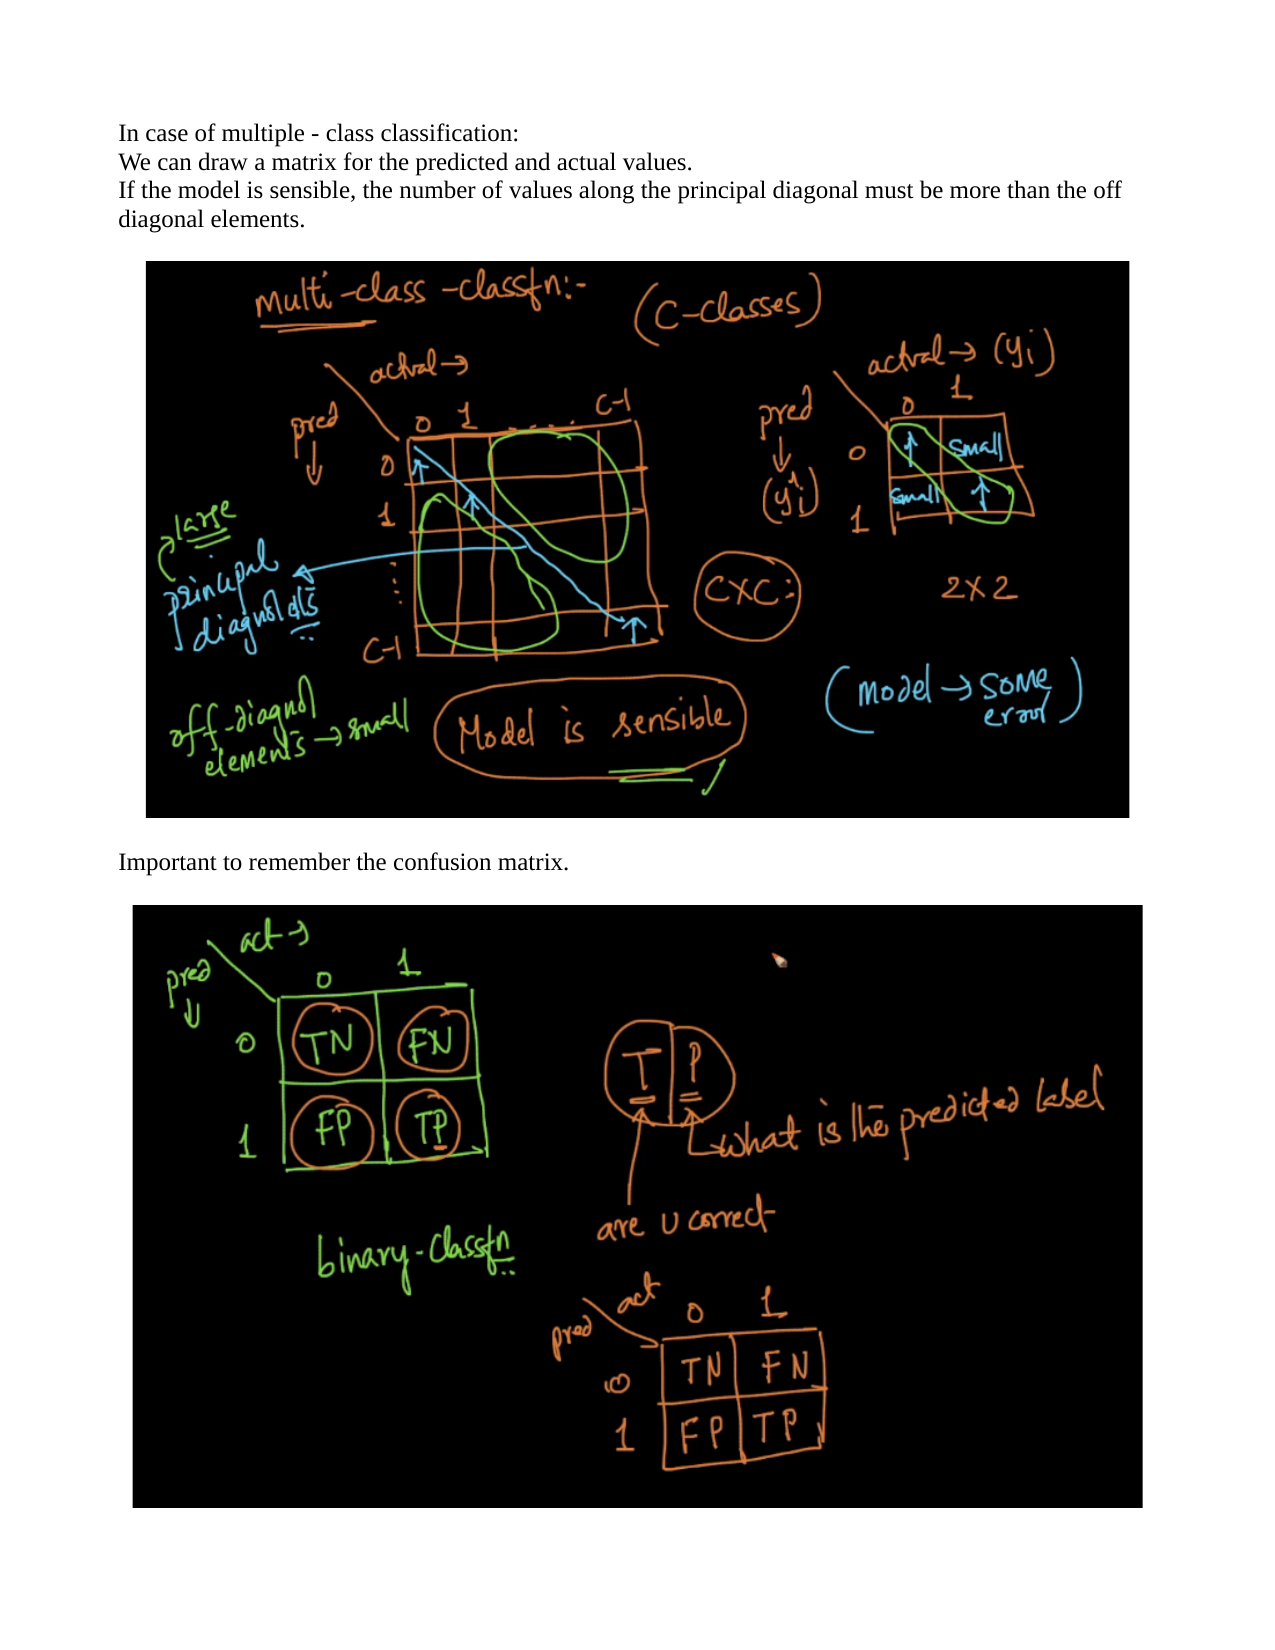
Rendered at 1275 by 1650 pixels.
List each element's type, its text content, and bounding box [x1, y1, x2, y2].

picture [132, 905, 1143, 1508]
text Important to remember the confusion matrix. [118, 847, 1157, 875]
text We can draw a matrix for the predicted and actual values. [118, 147, 1157, 176]
picture [145, 261, 1130, 818]
text In case of multiple - class classification: [118, 118, 1157, 147]
text If the model is sensible, the number of values along the principal diagonal must be more than the off diagonal elements. [118, 176, 1157, 233]
